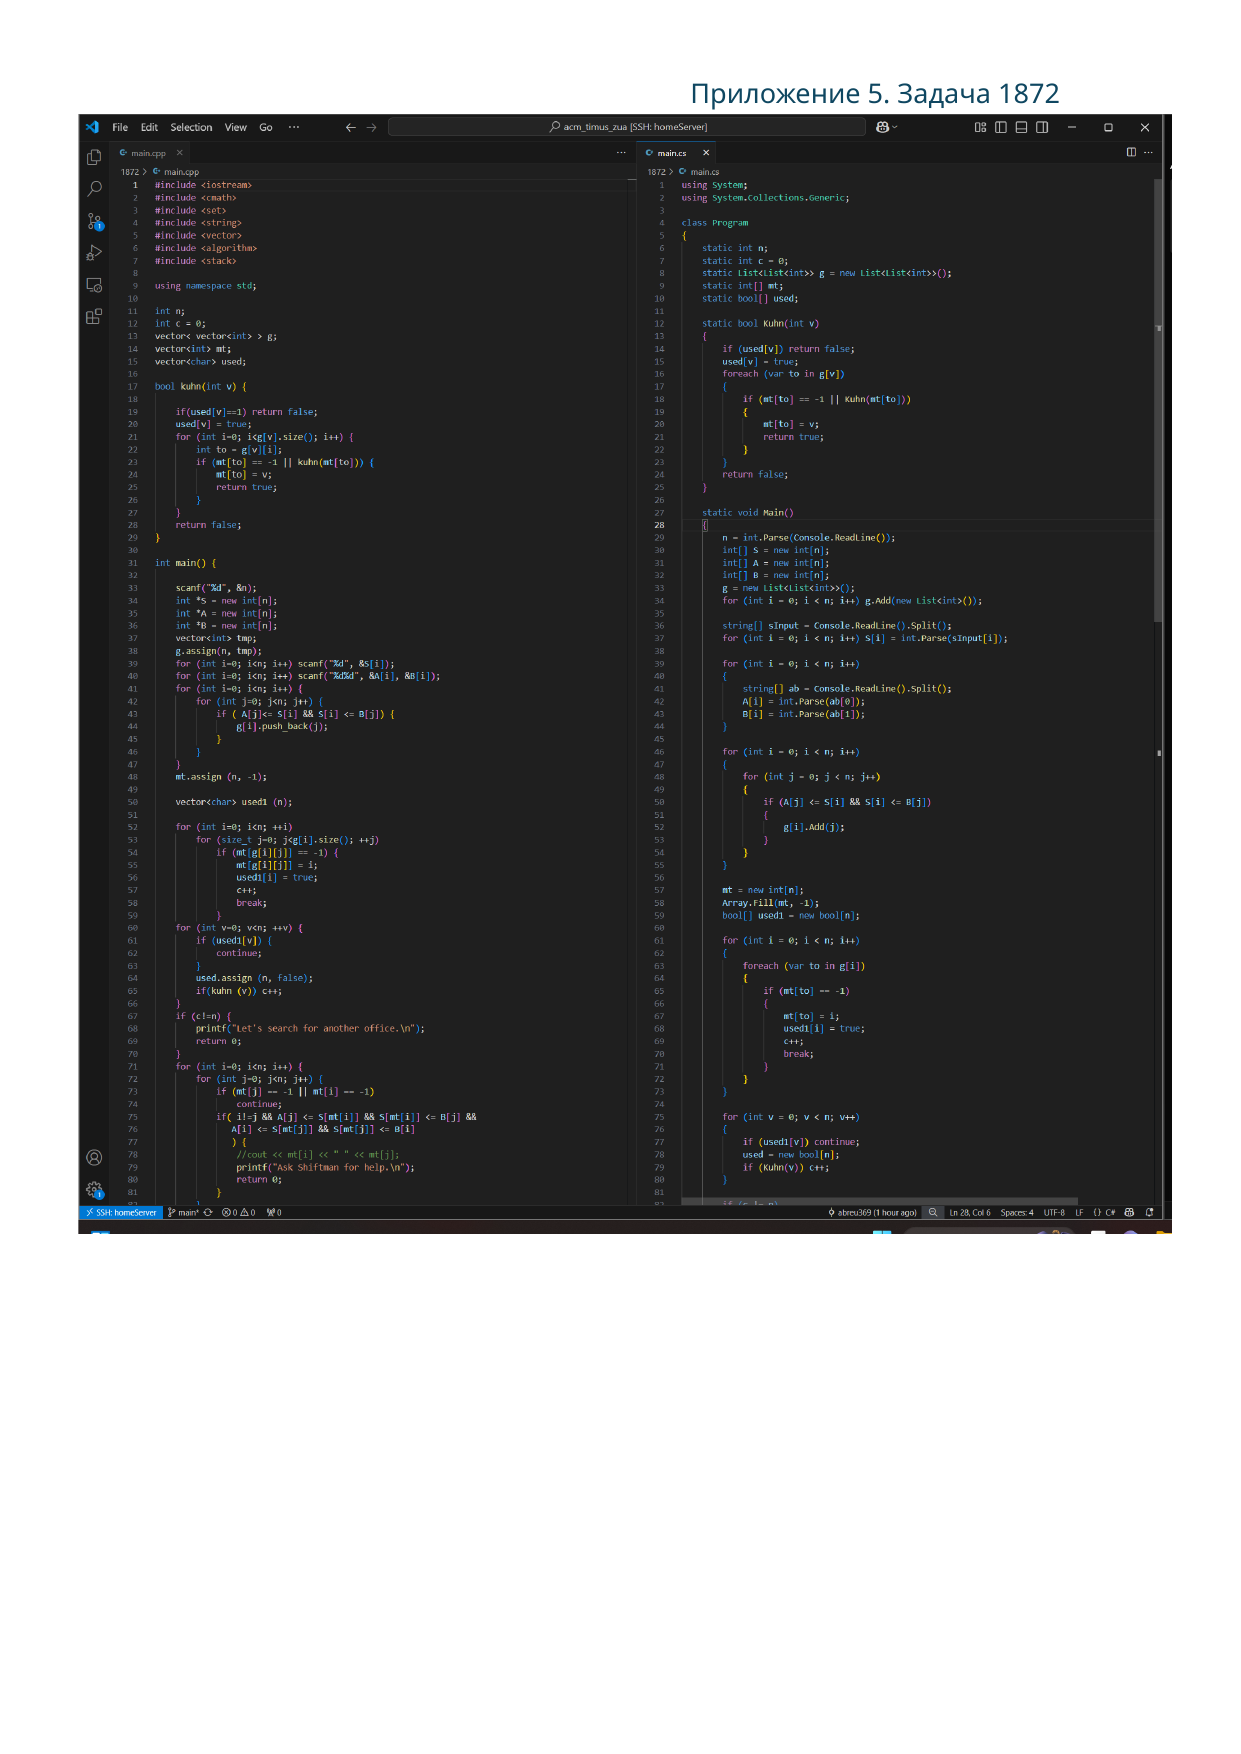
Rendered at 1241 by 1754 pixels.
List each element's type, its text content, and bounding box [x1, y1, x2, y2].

subtitle Приложение 5. Задача 1872 [186, 75, 1060, 112]
